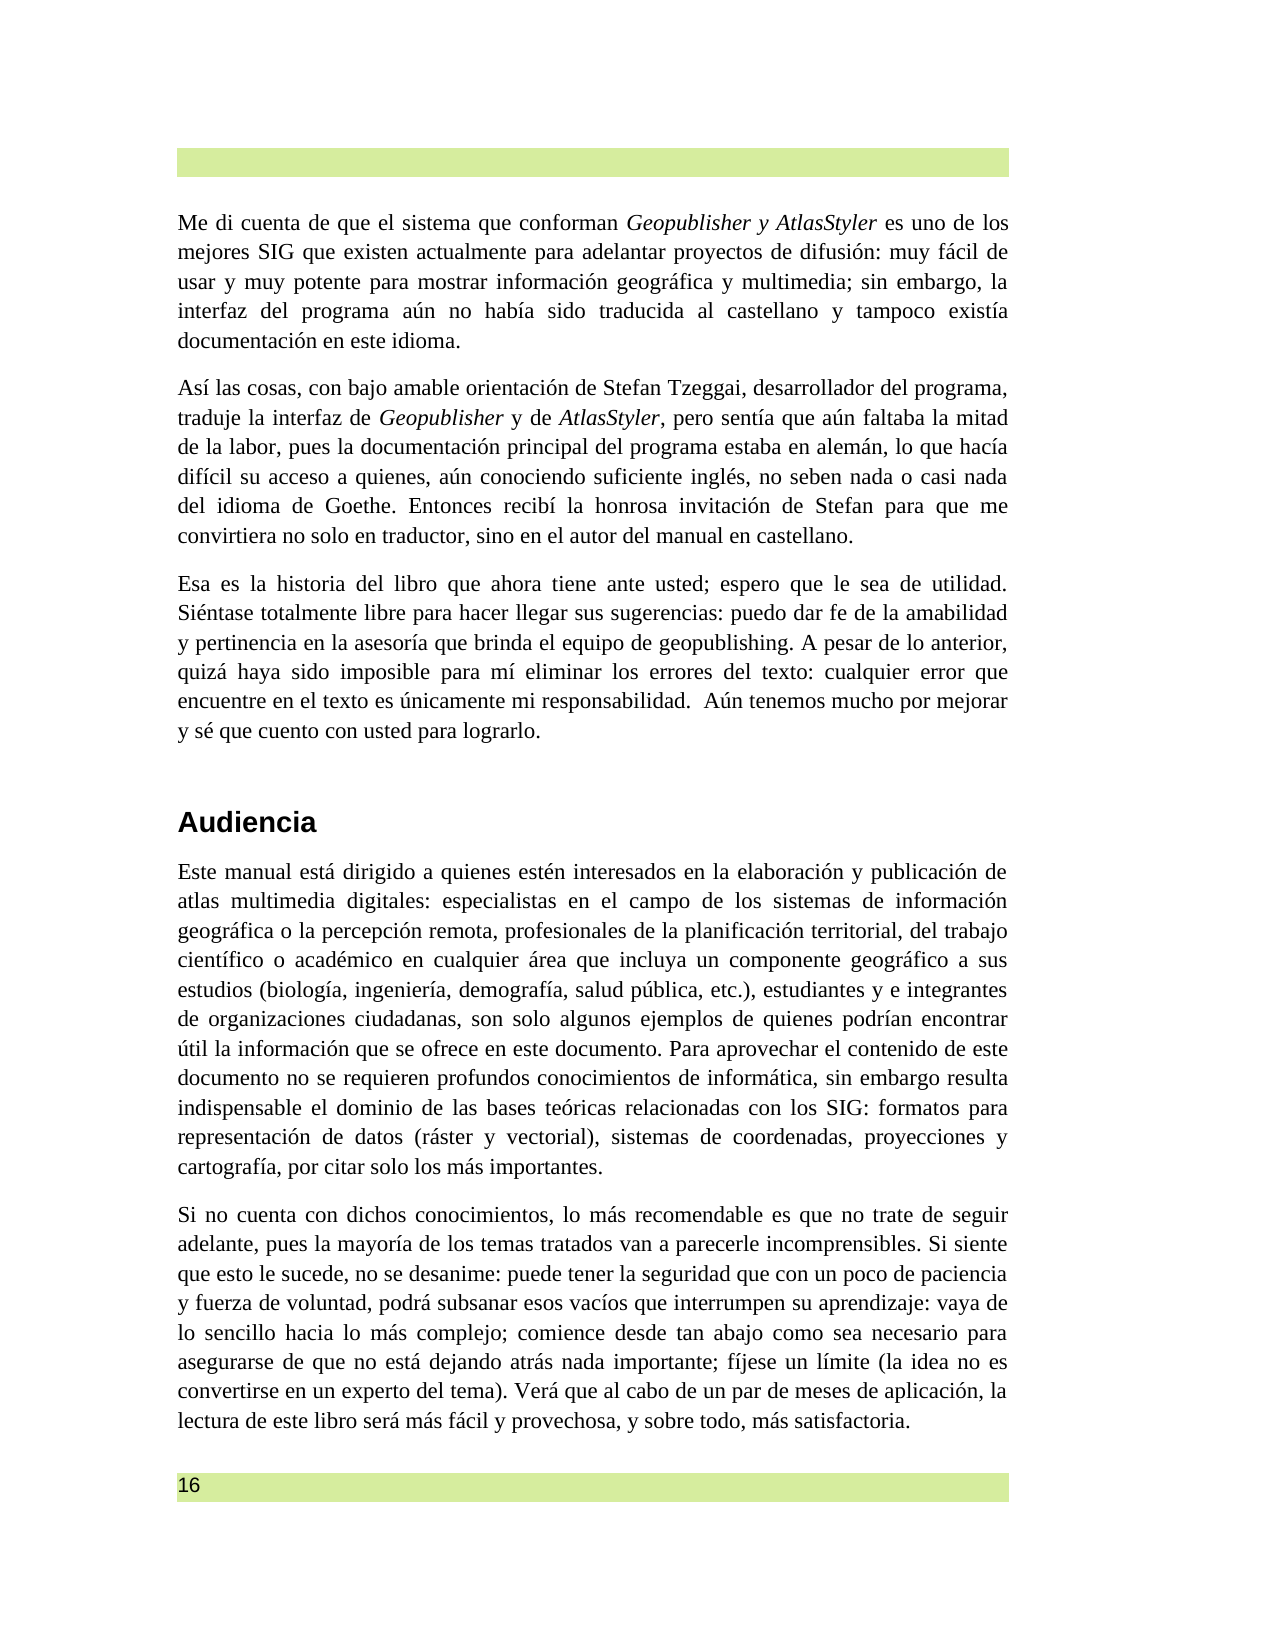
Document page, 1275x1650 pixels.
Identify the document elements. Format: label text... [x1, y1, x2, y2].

text Esa es la historia del libro que ahora tiene ante usted; espero que le sea de utilidad. Siéntase totalmente libre para hacer llegar sus sugerencias: puedo dar fe de la amabilidad y pertinencia en la asesoría que brinda el equipo de geopublishing. A pesar de lo anterior, quizá haya sido imposible para mí eliminar los errores del texto: cualquier error que encuentre en el texto es únicamente mi responsabilidad. Aún tenemos mucho por mejorar y sé que cuento con usted para lograrlo. [177, 567, 1009, 744]
text Así las cosas, con bajo amable orientación de Stefan Tzeggai, desarrollador del programa, traduje la interfaz de Geopublisher y de AtlasStyler, pero sentía que aún faltaba la mitad de la labor, pues la documentación principal del programa estaba en alemán, lo que hacía difícil su acceso a quienes, aún conociendo suficiente inglés, no seben nada o casi nada del idioma de Goethe. Entonces recibí la honrosa invitación de Stefan para que me convirtiera no solo en traductor, sino en el autor del manual en castellano. [177, 372, 1009, 549]
subtitle Audiencia [177, 804, 1009, 838]
text Si no cuenta con dichos conocimientos, lo más recomendable es que no trate de seguir adelante, pues la mayoría de los temas tratados van a parecerle incomprensibles. Si siente que esto le sucede, no se desanime: puede tener la seguridad que con un poco de paciencia y fuerza de voluntad, podrá subsanar esos vacíos que interrumpen su aprendizaje: vaya de lo sencillo hacia lo más complejo; comience desde tan abajo como sea necesario para asegurarse de que no está dejando atrás nada importante; fíjese un límite (la idea no es convertirse en un experto del tema). Verá que al cabo de un par de meses de aplicación, la lectura de este libro será más fácil y provechosa, y sobre todo, más satisfactoria. [177, 1198, 1009, 1434]
text Me di cuenta de que el sistema que conforman Geopublisher y AtlasStyler es uno de los mejores SIG que existen actualmente para adelantar proyectos de difusión: muy fácil de usar y muy potente para mostrar información geográfica y multimedia; sin embargo, la interfaz del programa aún no había sido traducida al castellano y tampoco existía documentación en este idioma. [177, 207, 1009, 354]
text Este manual está dirigido a quienes estén interesados en la elaboración y publicación de atlas multimedia digitales: especialistas en el campo de los sistemas de información geográfica o la percepción remota, profesionales de la planificación territorial, del trabajo científico o académico en cualquier área que incluya un componente geográfico a sus estudios (biología, ingeniería, demografía, salud pública, etc.), estudiantes y e integrantes de organizaciones ciudadanas, son solo algunos ejemplos de quienes podrían encontrar útil la información que se ofrece en este documento. Para aprovechar el contenido de este documento no se requieren profundos conocimientos de informática, sin embargo resulta indispensable el dominio de las bases teóricas relacionadas con los SIG: formatos para representación de datos (ráster y vectorial), sistemas de coordenadas, proyecciones y cartografía, por citar solo los más importantes. [177, 856, 1009, 1180]
